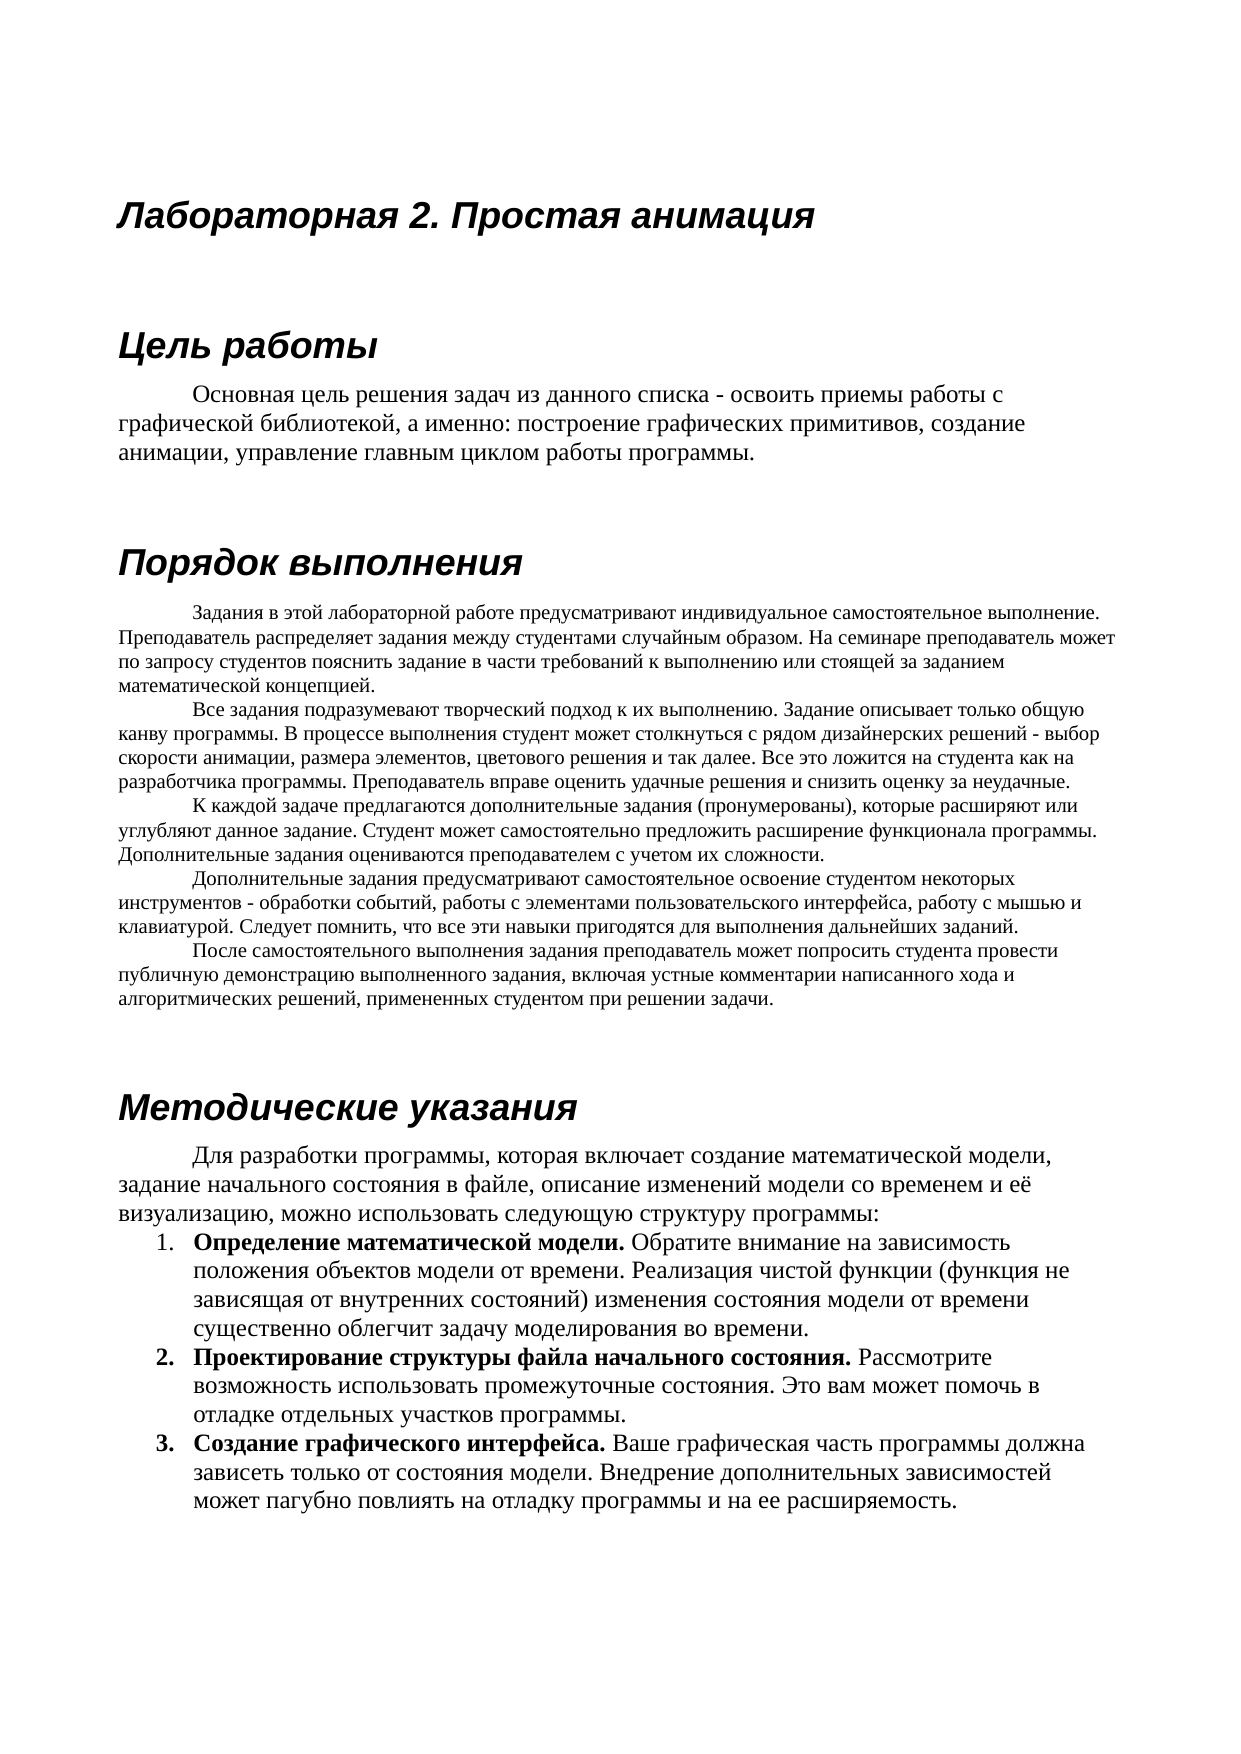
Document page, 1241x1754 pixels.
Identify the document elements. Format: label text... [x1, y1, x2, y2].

list Проектирование структуры файла начального состояния. Рассмотрите возможность использовать промежуточные состояния. Это вам может помочь в отладке отдельных участков программы. [156, 1342, 1122, 1428]
text К каждой задаче предлагаются дополнительные задания (пронумерованы), которые расширяют или углубляют данное задание. Студент может самостоятельно предложить расширение функционала программы. Дополнительные задания оцениваются преподавателем с учетом их сложности. [118, 793, 1122, 866]
text Основная цель решения задач из данного списка - освоить приемы работы с графической библиотекой, а именно: построение графических примитивов, создание анимации, управление главным циклом работы программы. [118, 379, 1122, 466]
text Задания в этой лабораторной работе предусматривают индивидуальное самостоятельное выполнение. Преподаватель распределяет задания между студентами случайным образом. На семинаре преподаватель может по запросу студентов пояснить задание в части требований к выполнению или стоящей за заданием математической концепцией. [118, 596, 1122, 697]
subtitle Методические указания [118, 1085, 1122, 1128]
list Определение математической модели. Обратите внимание на зависимость положения объектов модели от времени. Реализация чистой функции (функция не зависящая от внутренних состояний) изменения состояния модели от времени существенно облегчит задачу моделирования во времени. [156, 1227, 1122, 1342]
text Все задания подразумевают творческий подход к их выполнению. Задание описывает только общую канву программы. В процессе выполнения студент может столкнуться с рядом дизайнерских решений - выбор скорости анимации, размера элементов, цветового решения и так далее. Все это ложится на студента как на разработчика программы. Преподаватель вправе оценить удачные решения и снизить оценку за неудачные. [118, 697, 1122, 793]
subtitle Цель работы [118, 324, 1122, 367]
subtitle Лабораторная 2. Простая анимация [118, 193, 1122, 236]
text Дополнительные задания предусматривают самостоятельное освоение студентом некоторых инструментов - обработки событий, работы с элементами пользовательского интерфейса, работу с мышью и клавиатурой. Следует помнить, что все эти навыки пригодятся для выполнения дальнейших заданий. [118, 866, 1122, 938]
text После самостоятельного выполнения задания преподаватель может попросить студента провести публичную демонстрацию выполненного задания, включая устные комментарии написанного хода и алгоритмических решений, примененных студентом при решении задачи. [118, 938, 1122, 1010]
subtitle Порядок выполнения [118, 541, 1122, 584]
text Для разработки программы, которая включает создание математической модели, задание начального состояния в файле, описание изменений модели со временем и её визуализацию, можно использовать следующую структуру программы: [118, 1141, 1122, 1227]
list Создание графического интерфейса. Ваше графическая часть программы должна зависеть только от состояния модели. Внедрение дополнительных зависимостей может пагубно повлиять на отладку программы и на ее расширяемость. [156, 1428, 1122, 1514]
